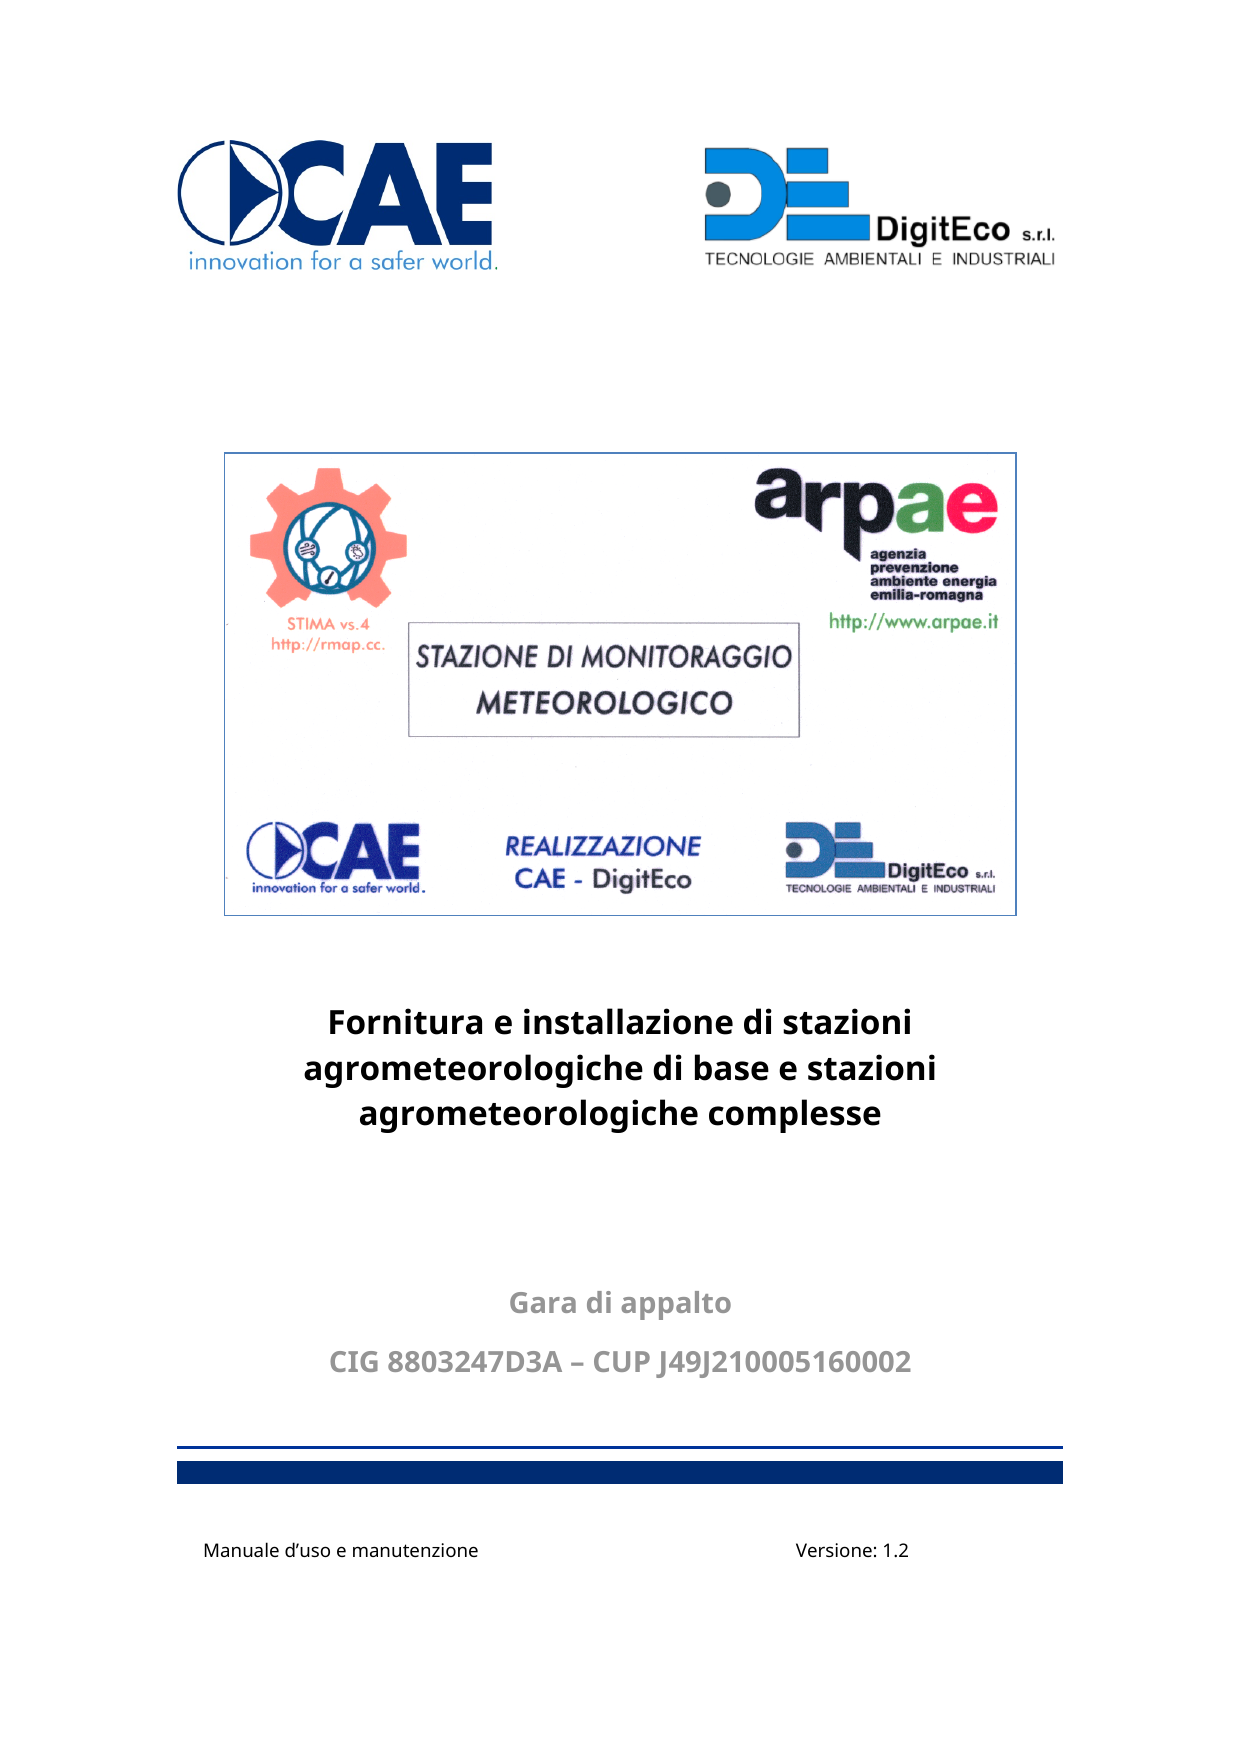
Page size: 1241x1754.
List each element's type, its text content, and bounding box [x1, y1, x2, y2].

text Fornitura e installazione di stazioni agrometeorologiche di base e stazioni agrometeorologiche complesse [177, 999, 1063, 1135]
text Gara di appalto [177, 1282, 1063, 1322]
text CIG 8803247D3A – CUP J49J210005160002 [177, 1341, 1063, 1381]
